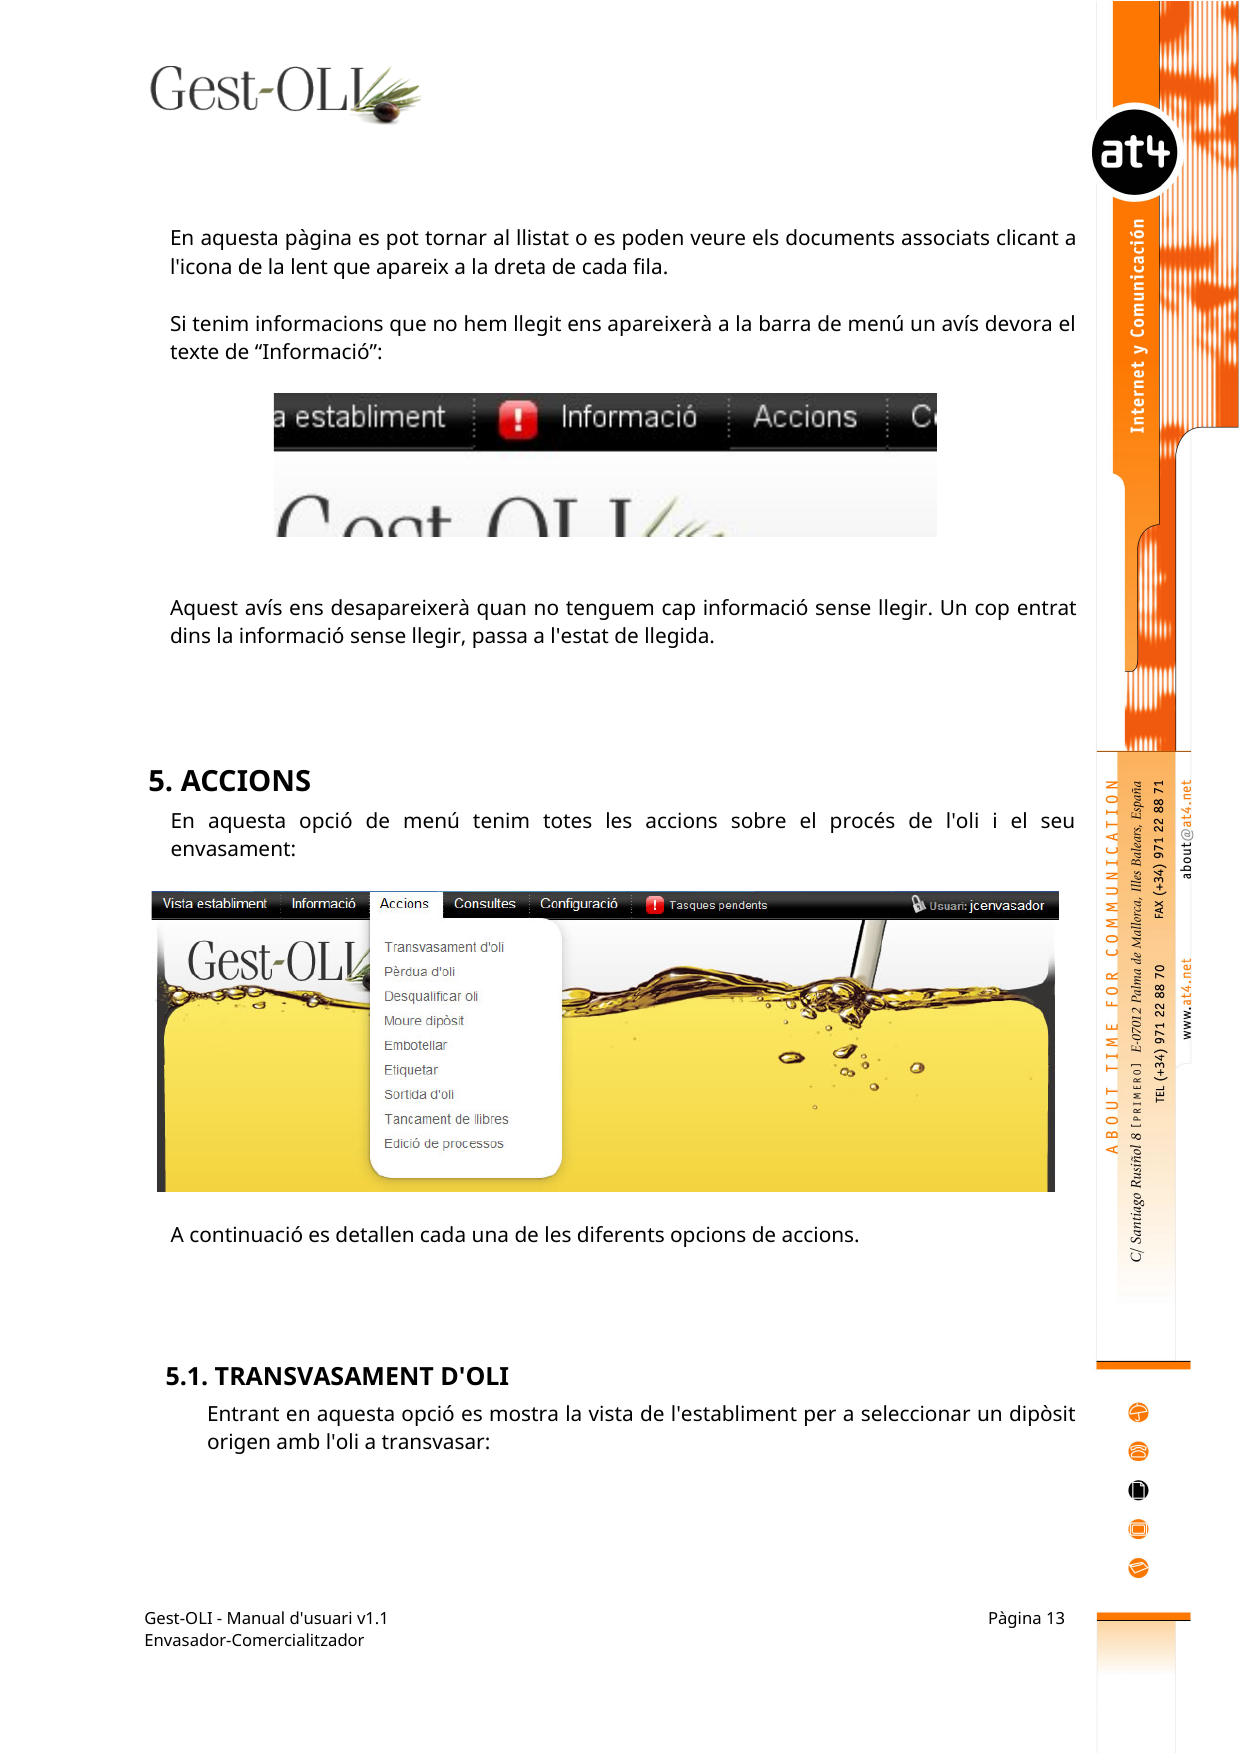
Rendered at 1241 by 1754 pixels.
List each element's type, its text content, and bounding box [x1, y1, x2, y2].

text A continuació es detallen cada una de les diferents opcions de accions. [170, 1220, 1078, 1248]
text Si tenim informacions que no hem llegit ens apareixerà a la barra de menú un avís devora el texte de “Informació”: [170, 309, 1078, 366]
text Aquest avís ens desapareixerà quan no tenguem cap informació sense llegir. Un cop entrat dins la informació sense llegir, passa a l'estat de llegida. [170, 593, 1078, 650]
picture [1085, 1, 1239, 1753]
subtitle 5.1. TRANSVASAMENT D'OLI [133, 1358, 1078, 1393]
picture [151, 891, 1059, 1192]
text En aquesta pàgina es pot tornar al llistat o es poden veure els documents associats clicant a l'icona de la lent que apareix a la dreta de cada fila. [170, 223, 1078, 280]
picture [273, 393, 937, 537]
picture [149, 66, 423, 126]
text Entrant en aquesta opció es mostra la vista de l'establiment per a seleccionar un dipòsit origen amb l'oli a transvasar: [207, 1399, 1078, 1456]
subtitle 5. ACCIONS [133, 760, 1078, 800]
text En aquesta opció de menú tenim totes les accions sobre el procés de l'oli i el seu envasament: [170, 806, 1078, 863]
